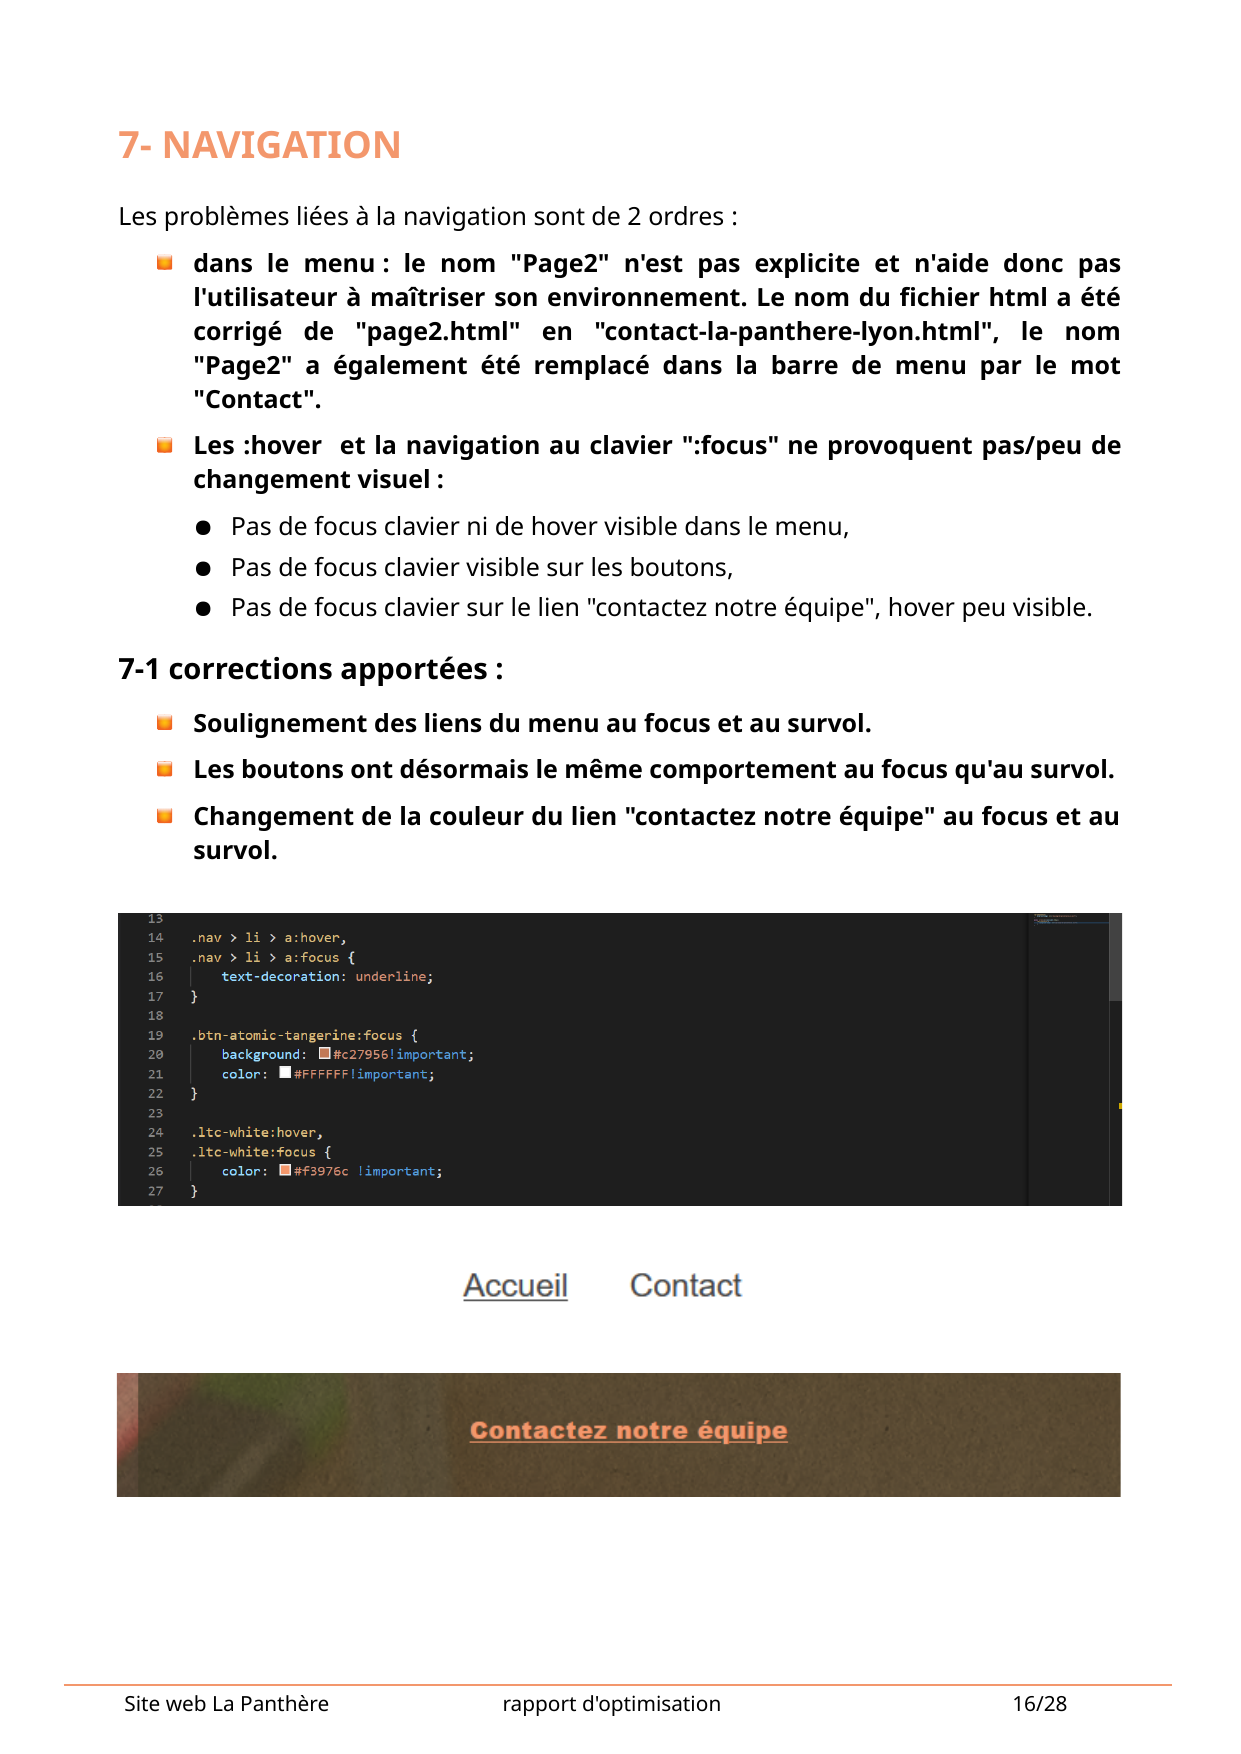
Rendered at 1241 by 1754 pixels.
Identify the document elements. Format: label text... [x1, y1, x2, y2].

list Pas de focus clavier visible sur les boutons, [193, 549, 1122, 583]
text Les problèmes liées à la navigation sont de 2 ordres : [118, 199, 1122, 233]
text 7-1 corrections apportées : [118, 648, 1122, 688]
picture [291, 1236, 883, 1343]
list dans le menu : le nom "Page2" n'est pas explicite et n'aide donc pas l'utilisateur à maîtriser son environnement. Le nom du fichier html a été corrigé de "page2.html" en "contact-la-panthere-lyon.html", le nom "Page2" a également été remplacé dans la barre de menu par le mot "Contact". [156, 245, 1122, 416]
list Pas de focus clavier ni de hover visible dans le menu, [193, 509, 1122, 543]
list Pas de focus clavier sur le lien "contactez notre équipe", hover peu visible. [193, 590, 1122, 624]
list Les :hover et la navigation au clavier ":focus" ne provoquent pas/peu de changement visuel : [156, 428, 1122, 496]
picture [118, 913, 1123, 1206]
list Soulignement des liens du menu au focus et au survol. [156, 705, 1122, 739]
list Les boutons ont désormais le même comportement au focus qu'au survol. [156, 752, 1122, 786]
picture [116, 1373, 1121, 1497]
list Changement de la couleur du lien "contactez notre équipe" au focus et au survol. [156, 798, 1122, 867]
text 7- NAVIGATION [118, 118, 1122, 169]
